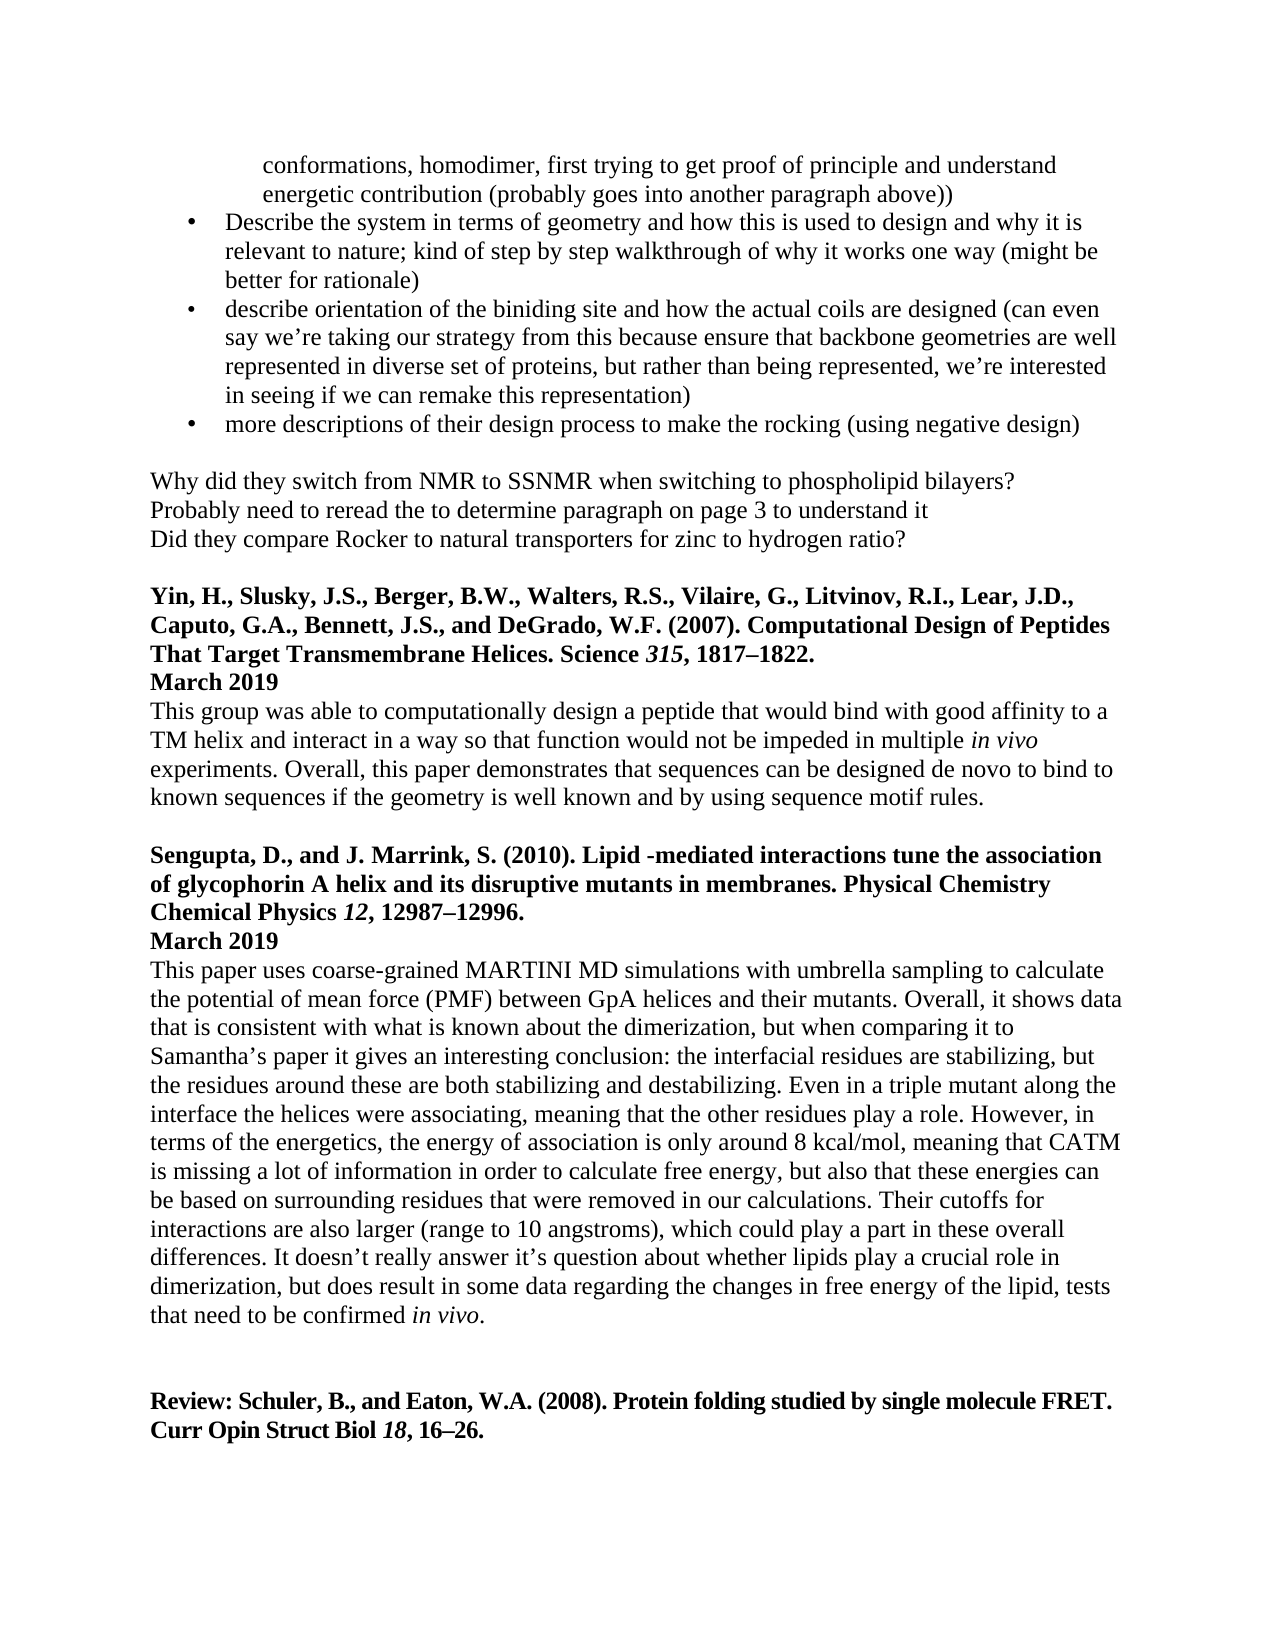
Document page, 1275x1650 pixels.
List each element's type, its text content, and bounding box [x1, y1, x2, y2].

text Review: Schuler, B., and Eaton, W.A. (2008). Protein folding studied by single molecule FRET. Curr Opin Struct Biol 18, 16–26. [150, 1386, 1125, 1444]
text This group was able to computationally design a peptide that would bind with good affinity to a TM helix and interact in a way so that function would not be impeded in multiple in vivo experiments. Overall, this paper demonstrates that sequences can be designed de novo to bind to known sequences if the geometry is well known and by using sequence motif rules. [150, 696, 1125, 811]
text Did they compare Rocker to natural transporters for zinc to hydrogen ratio? [150, 524, 1125, 552]
list more descriptions of their design process to make the rocking (using negative design) [187, 409, 1125, 437]
text Why did they switch from NMR to SSNMR when switching to phospholipid bilayers? [150, 466, 1125, 495]
list conformations, homodimer, first trying to get proof of principle and understand energetic contribution (probably goes into another paragraph above)) [225, 150, 1125, 207]
list Describe the system in terms of geometry and how this is used to design and why it is relevant to nature; kind of step by step walkthrough of why it works one way (might be better for rationale) [187, 207, 1125, 294]
text March 2019 [150, 926, 1125, 955]
list describe orientation of the biniding site and how the actual coils are designed (can even say we’re taking our strategy from this because ensure that backbone geometries are well represented in diverse set of proteins, but rather than being represented, we’re interested in seeing if we can remake this representation) [187, 294, 1125, 409]
text March 2019 [150, 667, 1125, 696]
text Probably need to reread the to determine paragraph on page 3 to understand it [150, 495, 1125, 524]
text Yin, H., Slusky, J.S., Berger, B.W., Walters, R.S., Vilaire, G., Litvinov, R.I., Lear, J.D., Caputo, G.A., Bennett, J.S., and DeGrado, W.F. (2007). Computational Design of Peptides That Target Transmembrane Helices. Science 315, 1817–1822. [150, 581, 1125, 667]
text Sengupta, D., and J. Marrink, S. (2010). Lipid -mediated interactions tune the association of glycophorin A helix and its disruptive mutants in membranes. Physical Chemistry Chemical Physics 12, 12987–12996. [150, 840, 1125, 926]
text This paper uses coarse-grained MARTINI MD simulations with umbrella sampling to calculate the potential of mean force (PMF) between GpA helices and their mutants. Overall, it shows data that is consistent with what is known about the dimerization, but when comparing it to Samantha’s paper it gives an interesting conclusion: the interfacial residues are stabilizing, but the residues around these are both stabilizing and destabilizing. Even in a triple mutant along the interface the helices were associating, meaning that the other residues play a role. However, in terms of the energetics, the energy of association is only around 8 kcal/mol, meaning that CATM is missing a lot of information in order to calculate free energy, but also that these energies can be based on surrounding residues that were removed in our calculations. Their cutoffs for interactions are also larger (range to 10 angstroms), which could play a part in these overall differences. It doesn’t really answer it’s question about whether lipids play a crucial role in dimerization, but does result in some data regarding the changes in free energy of the lipid, tests that need to be confirmed in vivo. [150, 955, 1125, 1329]
